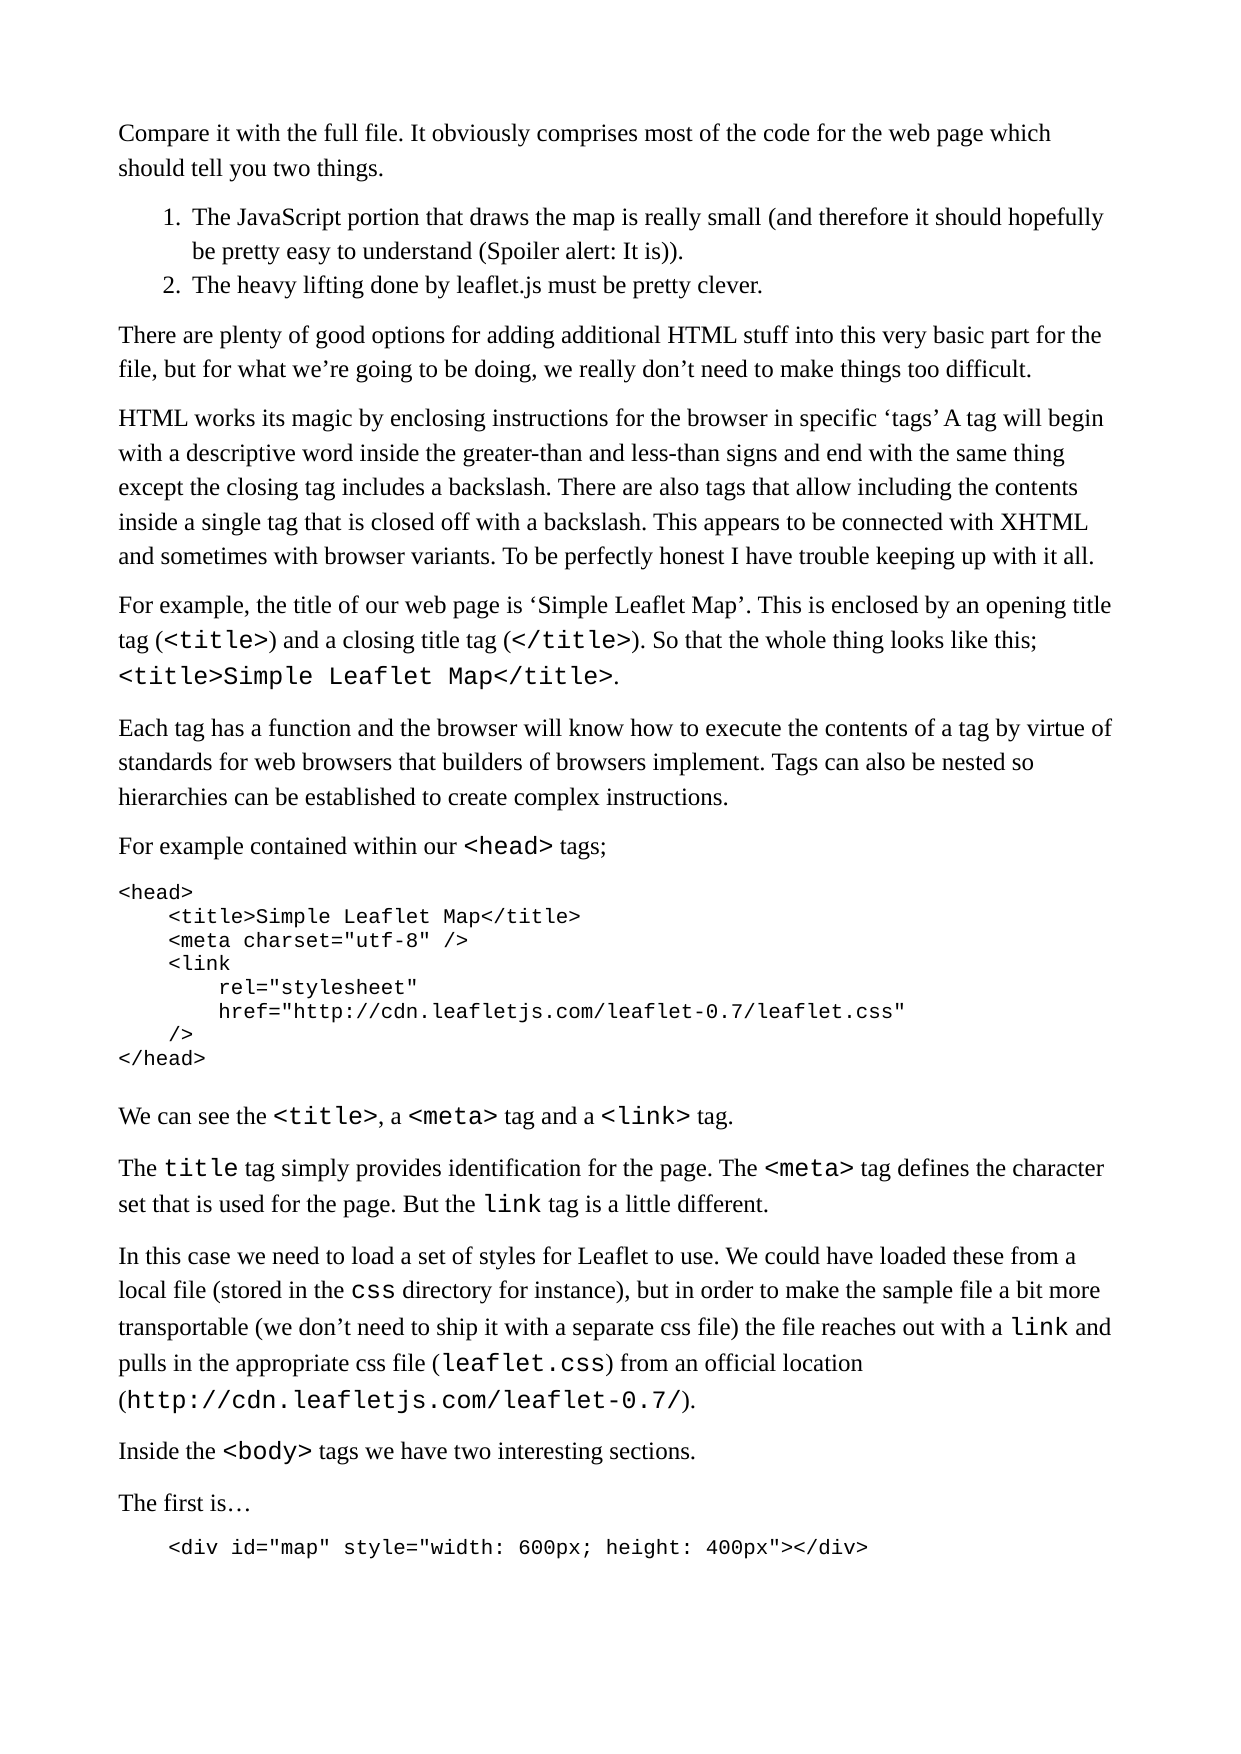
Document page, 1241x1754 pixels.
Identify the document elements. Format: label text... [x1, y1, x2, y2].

list The JavaScript portion that draws the map is really small (and therefore it should hopefully be pretty easy to understand (Spoiler alert: It is)). [162, 202, 1122, 265]
text HTML works its magic by enclosing instructions for the browser in specific ‘tags’ A tag will begin with a descriptive word inside the greater-than and less-than signs and end with the same thing except the closing tag includes a backslash. There are also tags that allow including the contents inside a single tag that is closed off with a backslash. This appears to be connected with XHTML and sometimes with browser variants. To be perfectly honest I have trouble keeping up with it all. [118, 403, 1122, 570]
list The heavy lifting done by leaflet.js must be pretty clever. [162, 271, 1122, 299]
text There are plenty of good options for adding additional HTML stuff into this very basic part for the file, but for what we’re going to be doing, we really don’t need to make things too difficult. [118, 320, 1122, 383]
text Each tag has a function and the browser will know how to execute the contents of a tag by virtue of standards for web browsers that builders of browsers implement. Tags can also be nested so hierarchies can be established to create complex instructions. [118, 713, 1122, 811]
text <meta charset="utf-8" /> [118, 930, 1122, 953]
text The first is… [118, 1488, 1122, 1517]
text For example, the title of our web page is ‘Simple Leaflet Map’. This is enclosed by an opening title tag (<title>) and a closing title tag (</title>). So that the whole thing looks like this; <title>Simple Leaflet Map</title>. [118, 590, 1122, 692]
text Inside the <body> tags we have two interesting sections. [118, 1436, 1122, 1467]
text For example contained within our <head> tags; [118, 831, 1122, 862]
text /> [118, 1024, 1122, 1048]
text </head> [118, 1048, 1122, 1072]
text <div id="map" style="width: 600px; height: 400px"></div> [118, 1537, 1122, 1561]
text <head> [118, 882, 1122, 906]
text rel="stylesheet" [118, 977, 1122, 1001]
text <title>Simple Leaflet Map</title> [118, 906, 1122, 930]
text We can see the <title>, a <meta> tag and a <link> tag. [118, 1101, 1122, 1132]
text <link [118, 953, 1122, 977]
text href="http://cdn.leafletjs.com/leaflet-0.7/leaflet.css" [118, 1001, 1122, 1024]
text The title tag simply provides identification for the page. The <meta> tag defines the character set that is used for the page. But the link tag is a little different. [118, 1153, 1122, 1220]
text Compare it with the full file. It obviously comprises most of the code for the web page which should tell you two things. [118, 118, 1122, 181]
text In this case we need to load a set of styles for Leaflet to use. We could have loaded these from a local file (stored in the css directory for instance), but in order to make the sample file a bit more transportable (we don’t need to ship it with a separate css file) the file reaches out with a link and pulls in the appropriate css file (leaflet.css) from an official location (http://cdn.leafletjs.com/leaflet-0.7/). [118, 1241, 1122, 1416]
